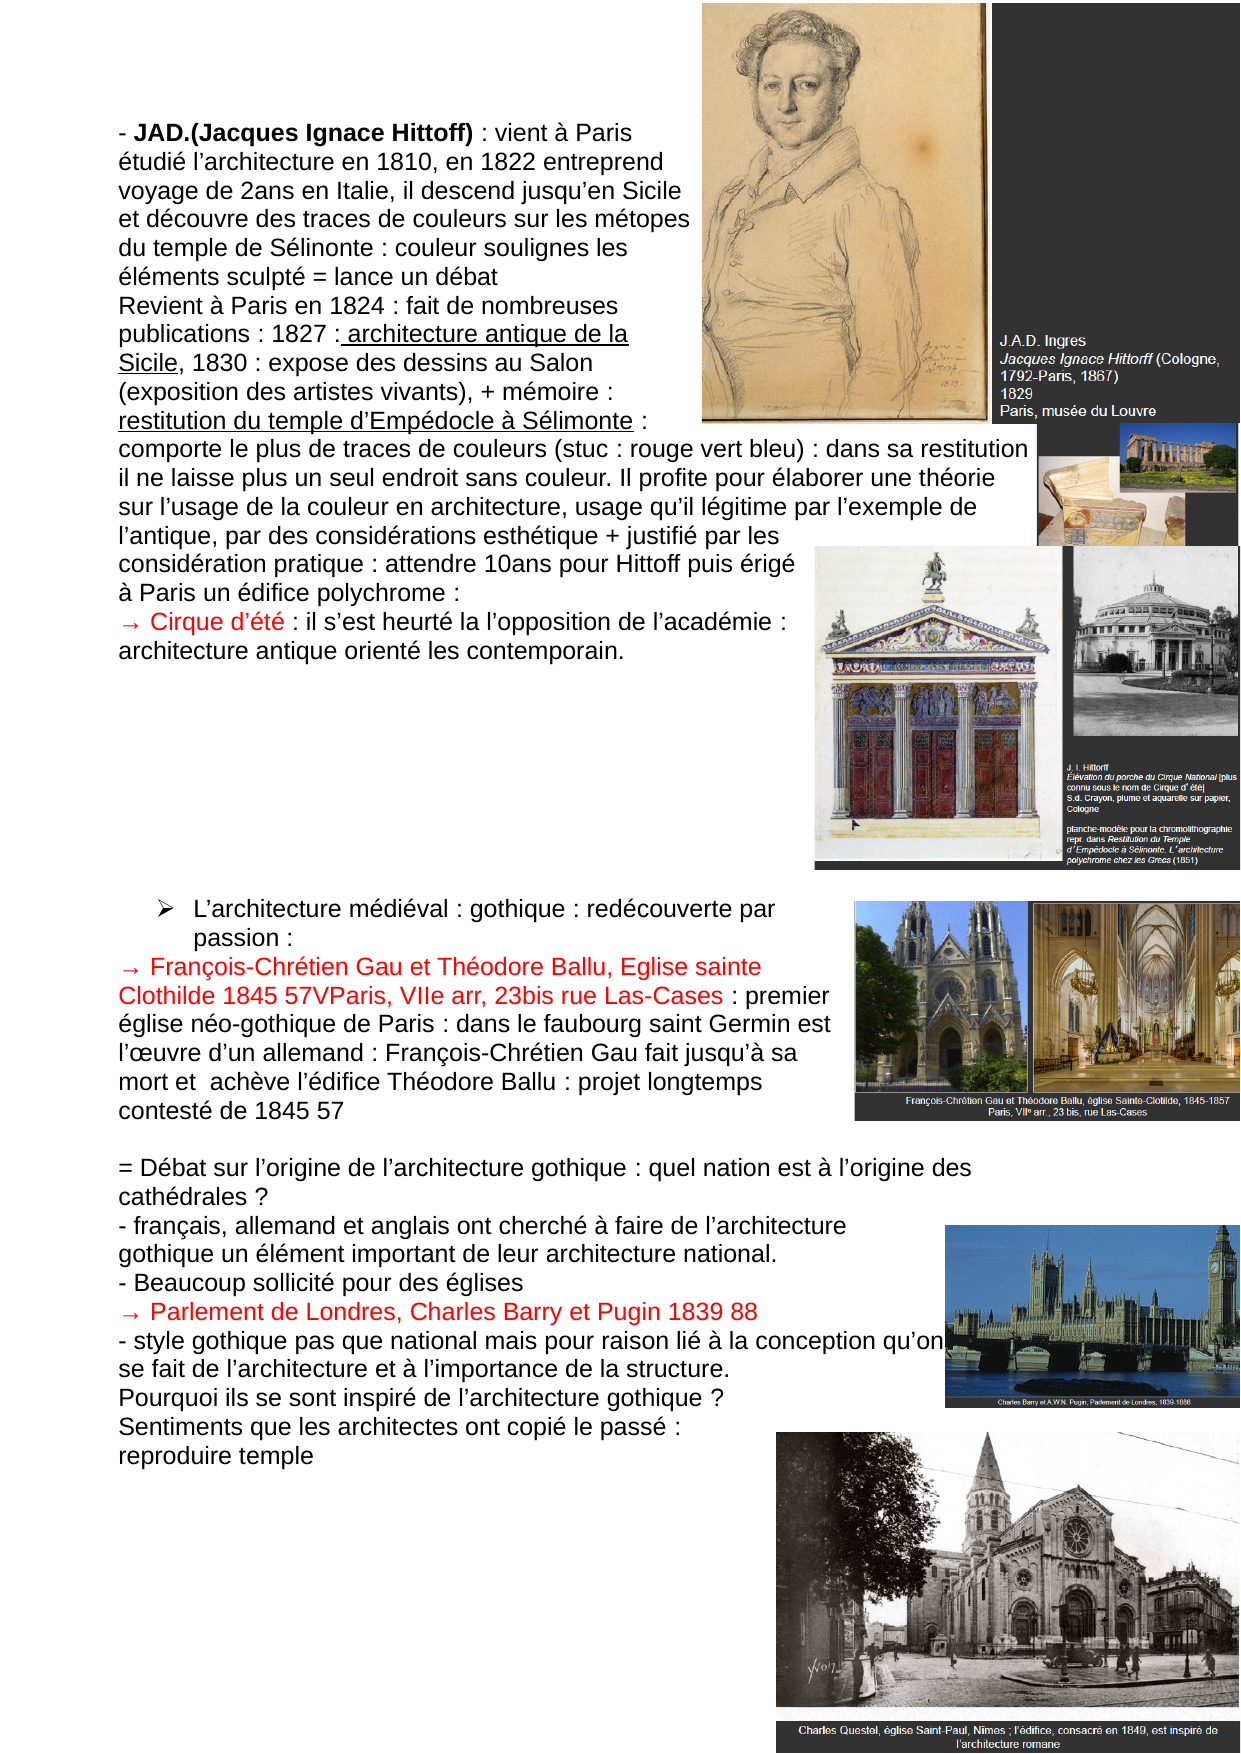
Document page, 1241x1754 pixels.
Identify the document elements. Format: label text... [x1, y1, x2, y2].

text - style gothique pas que national mais pour raison lié à la conception qu’on se fait de l’architecture et à l’importance de la structure. [118, 1326, 945, 1383]
text Revient à Paris en 1824 : fait de nombreuses publications : 1827 : architecture antique de la Sicile, 1830 : expose des dessins au Salon (exposition des artistes vivants), + mémoire : restitution du temple d’Empédocle à Sélimonte : comporte le plus de traces de couleurs (stuc : rouge vert bleu) : dans sa restitution il ne laisse plus un seul endroit sans couleur. Il profite pour élaborer une théorie sur l’usage de la couleur en architecture, usage qu’il légitime par l’exemple de l’antique, par des considérations esthétique + justifié par les considération pratique : attendre 10ans pour Hittoff puis érigé à Paris un édifice polychrome : [118, 291, 1036, 607]
picture [945, 1225, 1240, 1408]
text → Cirque d’été : il s’est heurté la l’opposition de l’académie : architecture antique orienté les contemporain. [118, 607, 814, 664]
text Pourquoi ils se sont inspiré de l’architecture gothique ? [118, 1383, 1122, 1412]
text Sentiments que les architectes ont copié le passé : reproduire temple [118, 1412, 1122, 1469]
text = Débat sur l’origine de l’architecture gothique : quel nation est à l’origine des cathédrales ? [118, 1153, 1122, 1211]
picture [701, 3, 1241, 870]
text - JAD.(Jacques Ignace Hittoff) : vient à Paris étudié l’architecture en 1810, en 1822 entreprend voyage de 2ans en Italie, il descend jusqu’en Sicile et découvre des traces de couleurs sur les métopes du temple de Sélinonte : couleur soulignes les éléments sculpté = lance un débat [118, 118, 701, 291]
picture [776, 1432, 1241, 1753]
text → François-Chrétien Gau et Théodore Ballu, Eglise sainte Clothilde 1845 57VParis, VIIe arr, 23bis rue Las-Cases : premier église néo-gothique de Paris : dans le faubourg saint Germin est l’œuvre d’un allemand : François-Chrétien Gau fait jusqu’à sa mort et achève l’édifice Théodore Ballu : projet longtemps contesté de 1845 57 [118, 952, 1122, 1124]
text - français, allemand et anglais ont cherché à faire de l’architecture gothique un élément important de leur architecture national. [118, 1211, 1122, 1268]
text → Parlement de Londres, Charles Barry et Pugin 1839 88 [118, 1297, 945, 1326]
list L’architecture médiéval : gothique : redécouverte par passion : [156, 894, 1122, 952]
picture [854, 901, 1240, 1121]
text - Beaucoup sollicité pour des églises [118, 1268, 945, 1297]
